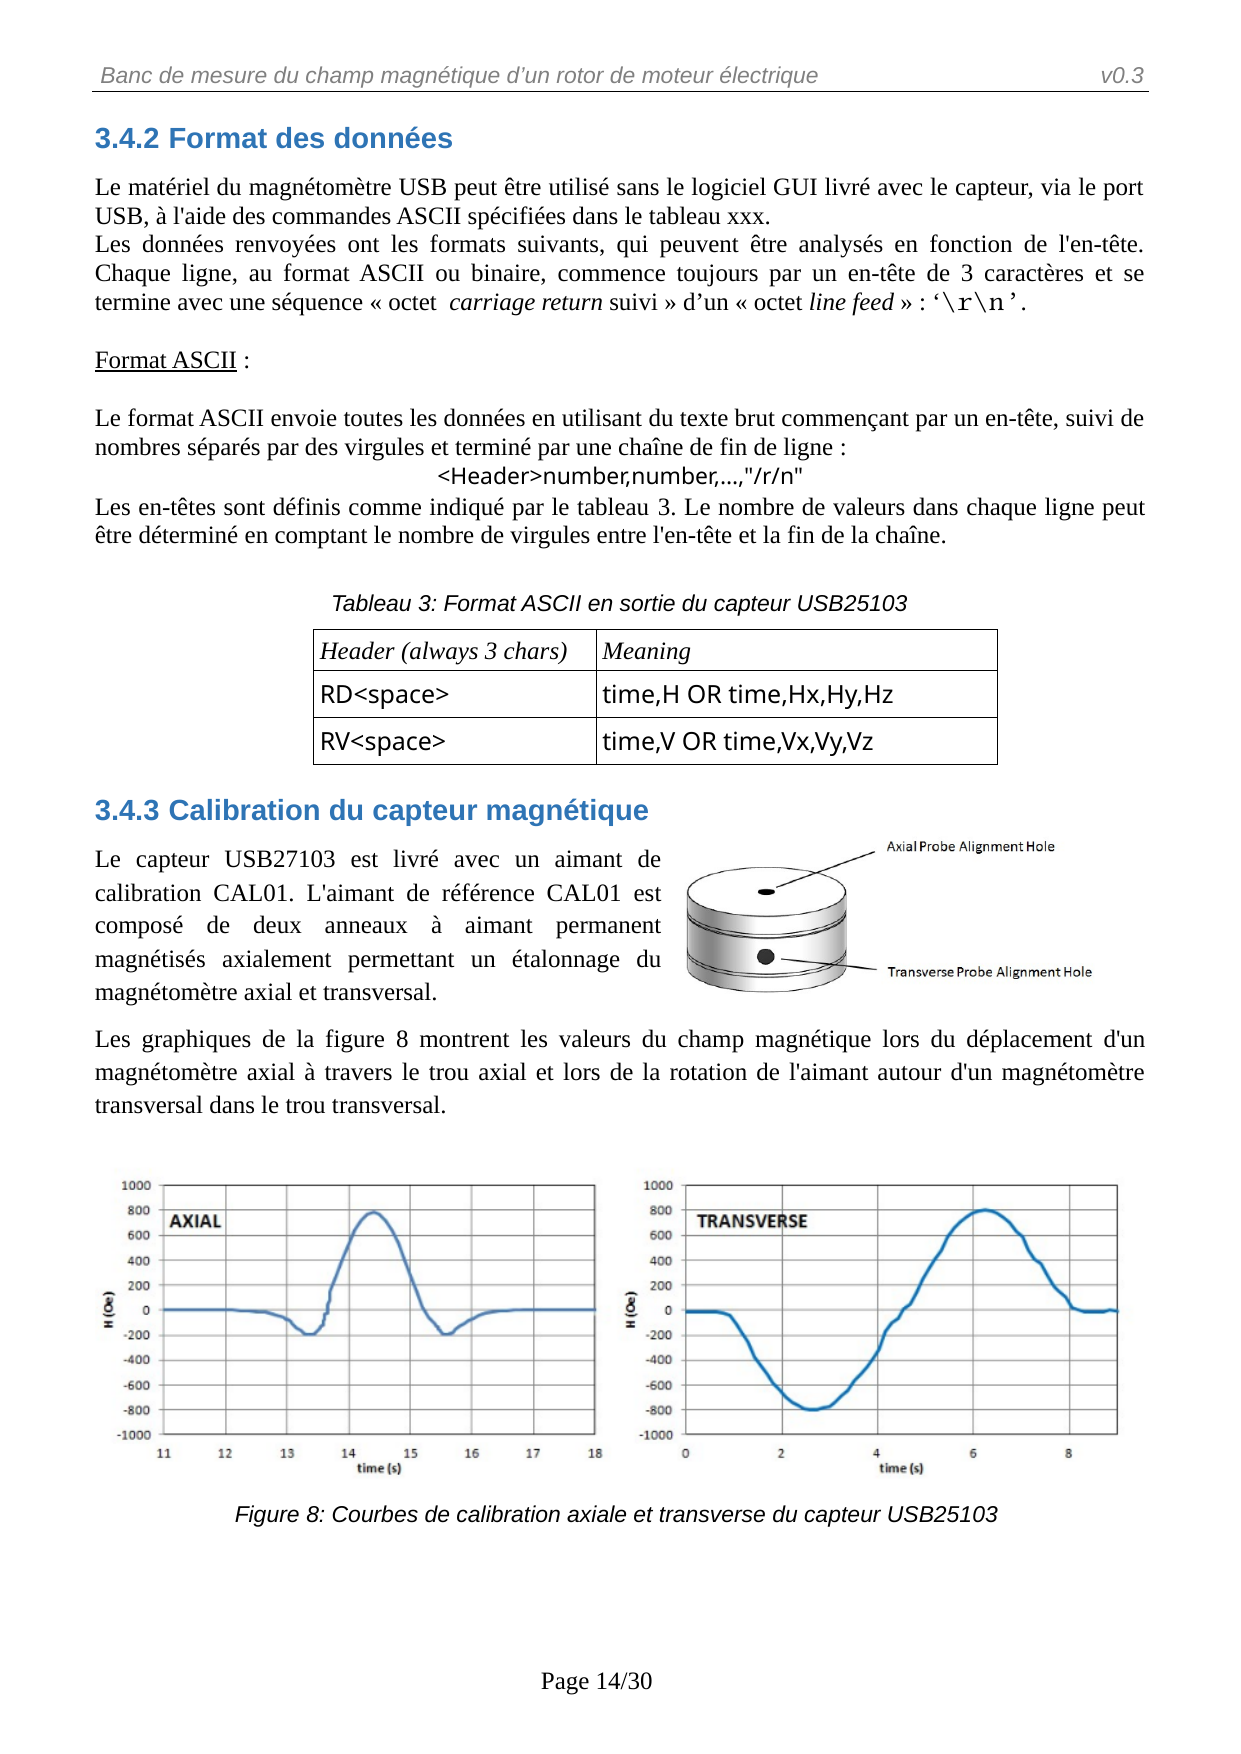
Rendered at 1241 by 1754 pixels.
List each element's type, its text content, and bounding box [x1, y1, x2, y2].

text Les graphiques de la figure 8 montrent les valeurs du champ magnétique lors du déplacement d'un magnétomètre axial à travers le trou axial et lors de la rotation de l'aimant autour d'un magnétomètre transversal dans le trou transversal. [94, 1024, 1146, 1119]
text Le capteur USB27103 est livré avec un aimant de calibration CAL01. L'aimant de référence CAL01 est composé de deux anneaux à aimant permanent magnétisés axialement permettant un étalonnage du magnétomètre axial et transversal. [94, 844, 1146, 1005]
subtitle Format des données [94, 121, 1146, 154]
table_cell RV<space> [314, 718, 596, 763]
text Format ASCII : [94, 345, 1146, 374]
text Les données renvoyées ont les formats suivants, qui peuvent être analysés en fonction de l'en-tête. Chaque ligne, au format ASCII ou binaire, commence toujours par un en-tête de 3 caractères et se termine avec une séquence « octet carriage return suivi » d’un « octet line feed » : ‘\r\n’. [94, 229, 1146, 317]
text <Header>number,number,…,"/r/n" [94, 460, 1146, 492]
table_cell RD<space> [314, 671, 596, 717]
table_header Header (always 3 chars) [314, 630, 596, 670]
text Tableau 3: Format ASCII en sortie du capteur USB25103 [94, 590, 1146, 617]
table_header Meaning [597, 630, 997, 670]
picture [673, 832, 1096, 1001]
picture [94, 1150, 1140, 1489]
text Les en-têtes sont définis comme indiqué par le tableau 3. Le nombre de valeurs dans chaque ligne peut être déterminé en comptant le nombre de virgules entre l'en-tête et la fin de la chaîne. [94, 492, 1146, 549]
table_cell time,V OR time,Vx,Vy,Vz [597, 718, 997, 763]
text Le matériel du magnétomètre USB peut être utilisé sans le logiciel GUI livré avec le capteur, via le port USB, à l'aide des commandes ASCII spécifiées dans le tableau xxx. [94, 172, 1146, 229]
text Le format ASCII envoie toutes les données en utilisant du texte brut commençant par un en-tête, suivi de nombres séparés par des virgules et terminé par une chaîne de fin de ligne : [94, 403, 1146, 460]
text Figure 8: Courbes de calibration axiale et transverse du capteur USB25103 [94, 1489, 1140, 1528]
subtitle Calibration du capteur magnétique [94, 793, 1146, 827]
table_cell time,H OR time,Hx,Hy,Hz [597, 671, 997, 717]
